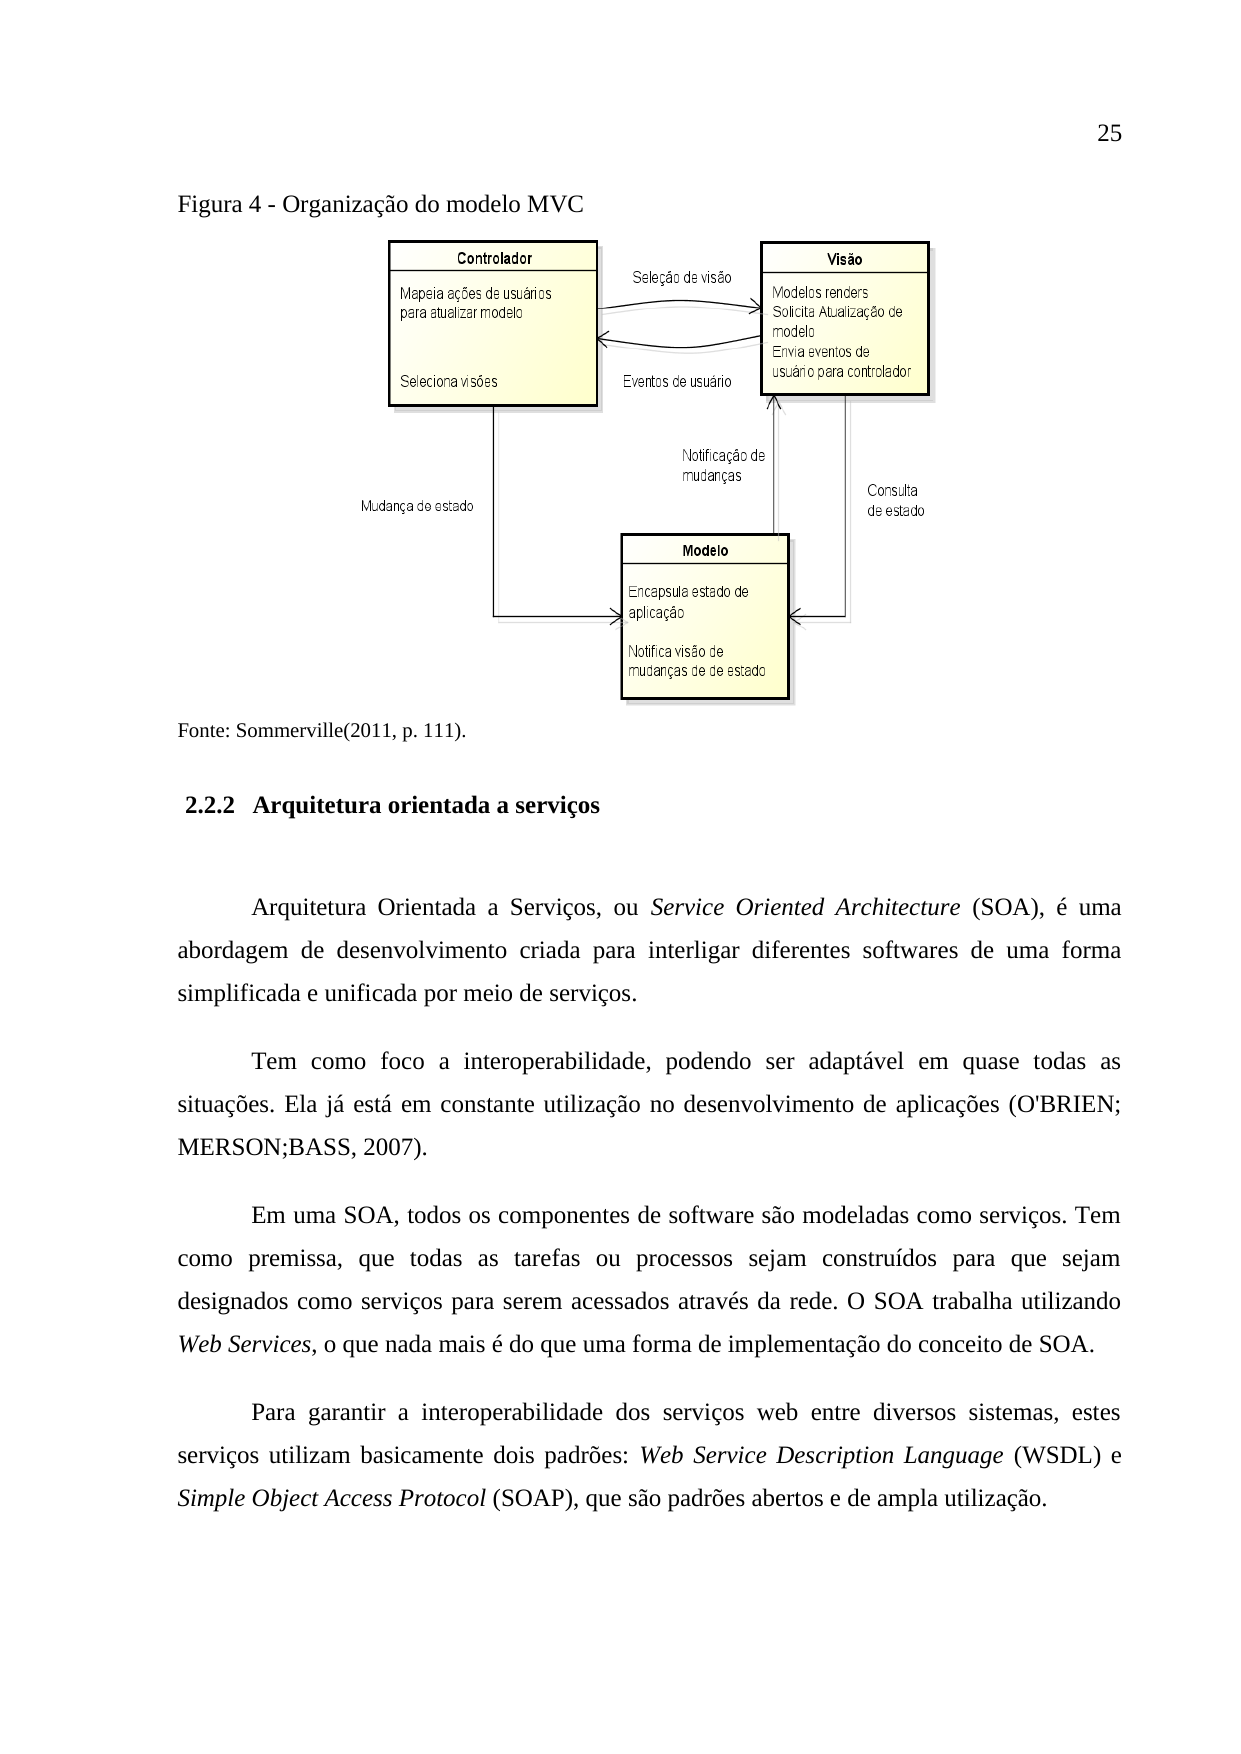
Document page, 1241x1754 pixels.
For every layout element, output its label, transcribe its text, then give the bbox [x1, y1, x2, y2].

text Fonte: Sommerville(2011, p. 111). [177, 718, 1122, 742]
text Tem como foco a interoperabilidade, podendo ser adaptável em quase todas as situações. Ela já está em constante utilização no desenvolvimento de aplicações (O'BRIEN; MERSON;BASS, 2007). [177, 1046, 1122, 1161]
list Arquitetura orientada a serviços [185, 790, 1122, 819]
text Para garantir a interoperabilidade dos serviços web entre diversos sistemas, estes serviços utilizam basicamente dois padrões: Web Service Description Language (WSDL) e Simple Object Access Protocol (SOAP), que são padrões abertos e de ampla utilização. [177, 1397, 1122, 1512]
text Figura 4 - Organização do modelo MVC [177, 189, 1122, 217]
text Arquitetura Orientada a Serviços, ou Service Oriented Architecture (SOA), é uma abordagem de desenvolvimento criada para interligar diferentes softwares de uma forma simplificada e unificada por meio de serviços. [177, 892, 1122, 1007]
text Em uma SOA, todos os componentes de software são modeladas como serviços. Tem como premissa, que todas as tarefas ou processos sejam construídos para que sejam designados como serviços para serem acessados através da rede. O SOA trabalha utilizando Web Services, o que nada mais é do que uma forma de implementação do conceito de SOA. [177, 1200, 1122, 1358]
picture [355, 230, 944, 706]
